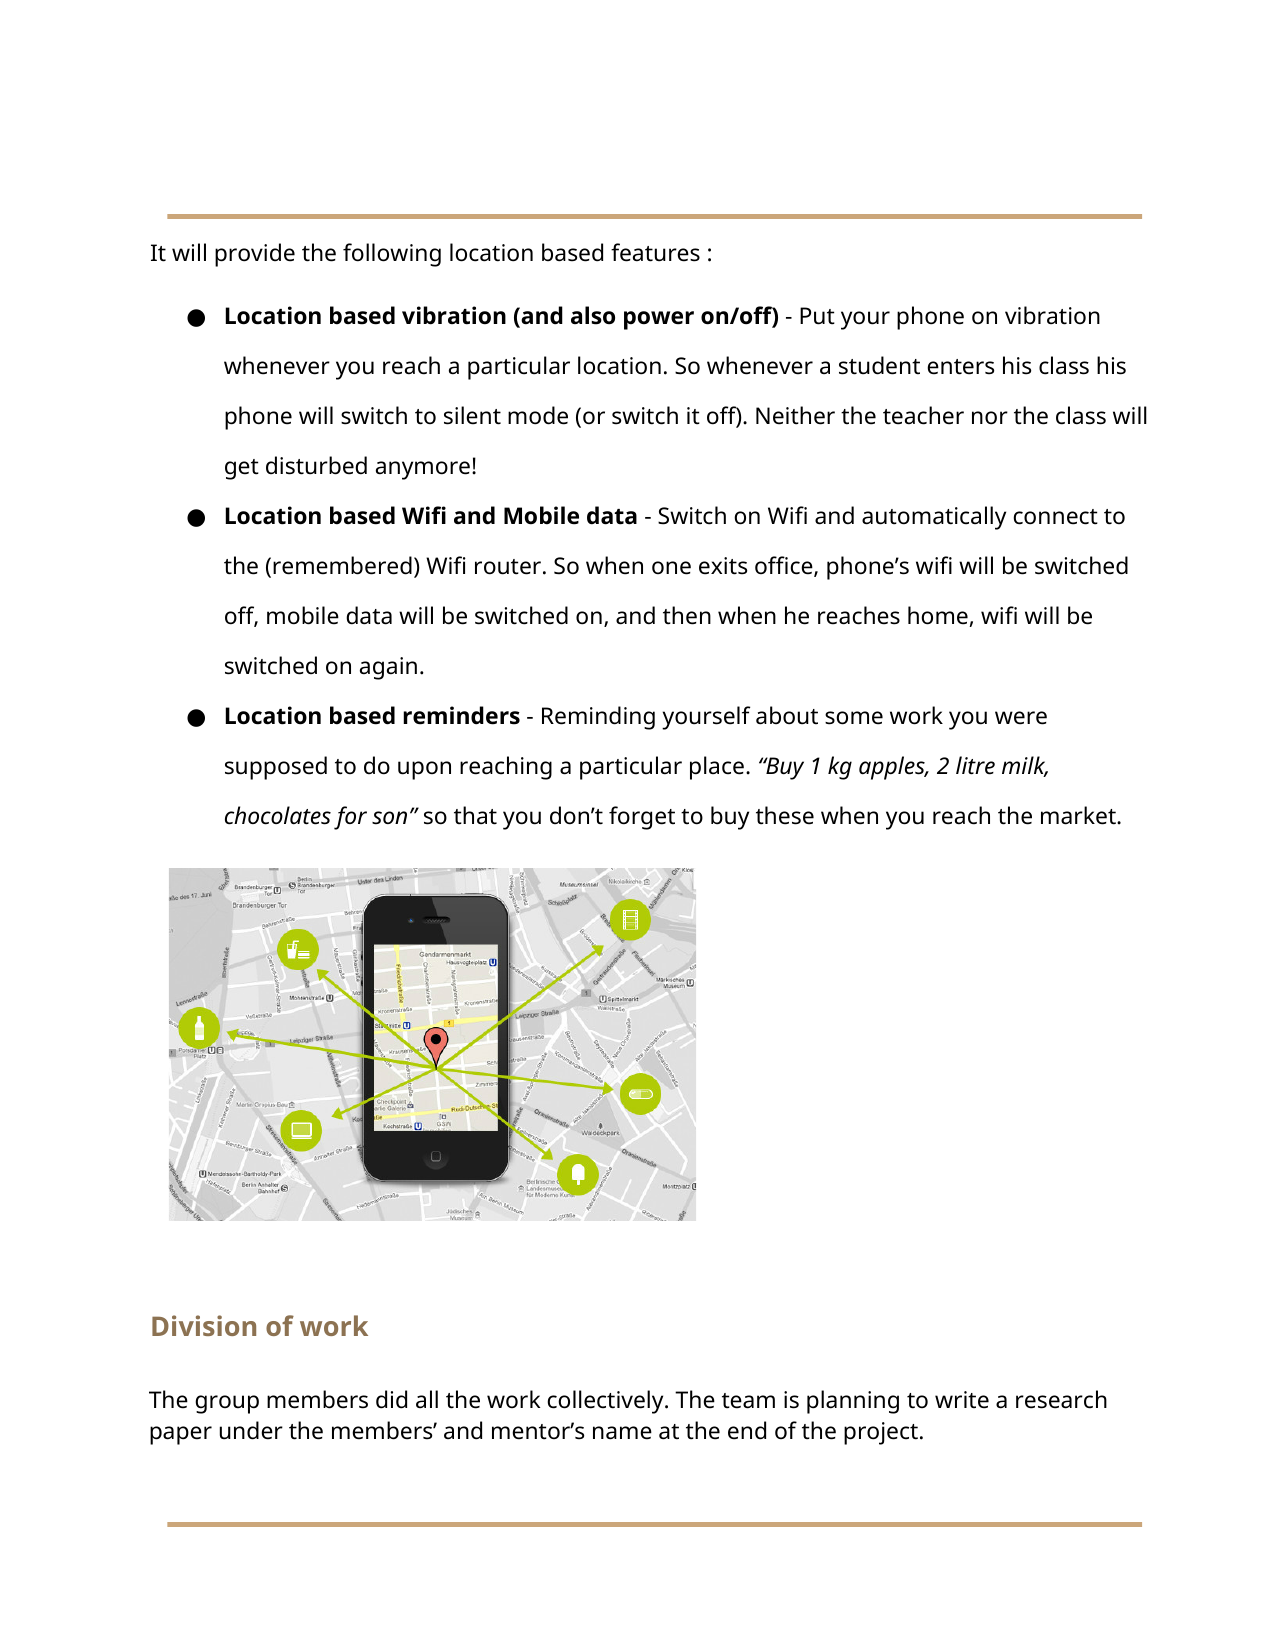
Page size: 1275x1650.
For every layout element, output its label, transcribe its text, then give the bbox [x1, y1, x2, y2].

text It will provide the following location based features : [150, 237, 1153, 269]
list Location based vibration (and also power on/off) - Put your phone on vibration whenever you reach a particular location. So whenever a student enters his class his phone will switch to silent mode (or switch it off). Neither the teacher nor the class will get disturbed anymore! [186, 300, 1153, 481]
list Location based reminders - Reminding yourself about some work you were supposed to do upon reaching a particular place. “Buy 1 kg apples, 2 litre milk, chocolates for son” so that you don’t forget to buy these when you reach the market. [186, 700, 1153, 831]
picture [167, 214, 1143, 219]
picture [167, 1522, 1143, 1527]
picture [168, 868, 697, 1221]
list Location based Wifi and Mobile data - Switch on Wifi and automatically connect to the (remembered) Wifi router. So when one exits office, phone’s wifi will be switched off, mobile data will be switched on, and then when he reaches home, wifi will be switched on again. [186, 500, 1153, 681]
text The group members did all the work collectively. The team is planning to write a research paper under the members’ and mentor’s name at the end of the project. [148, 1384, 1153, 1446]
subtitle Division of work [150, 1308, 1153, 1344]
